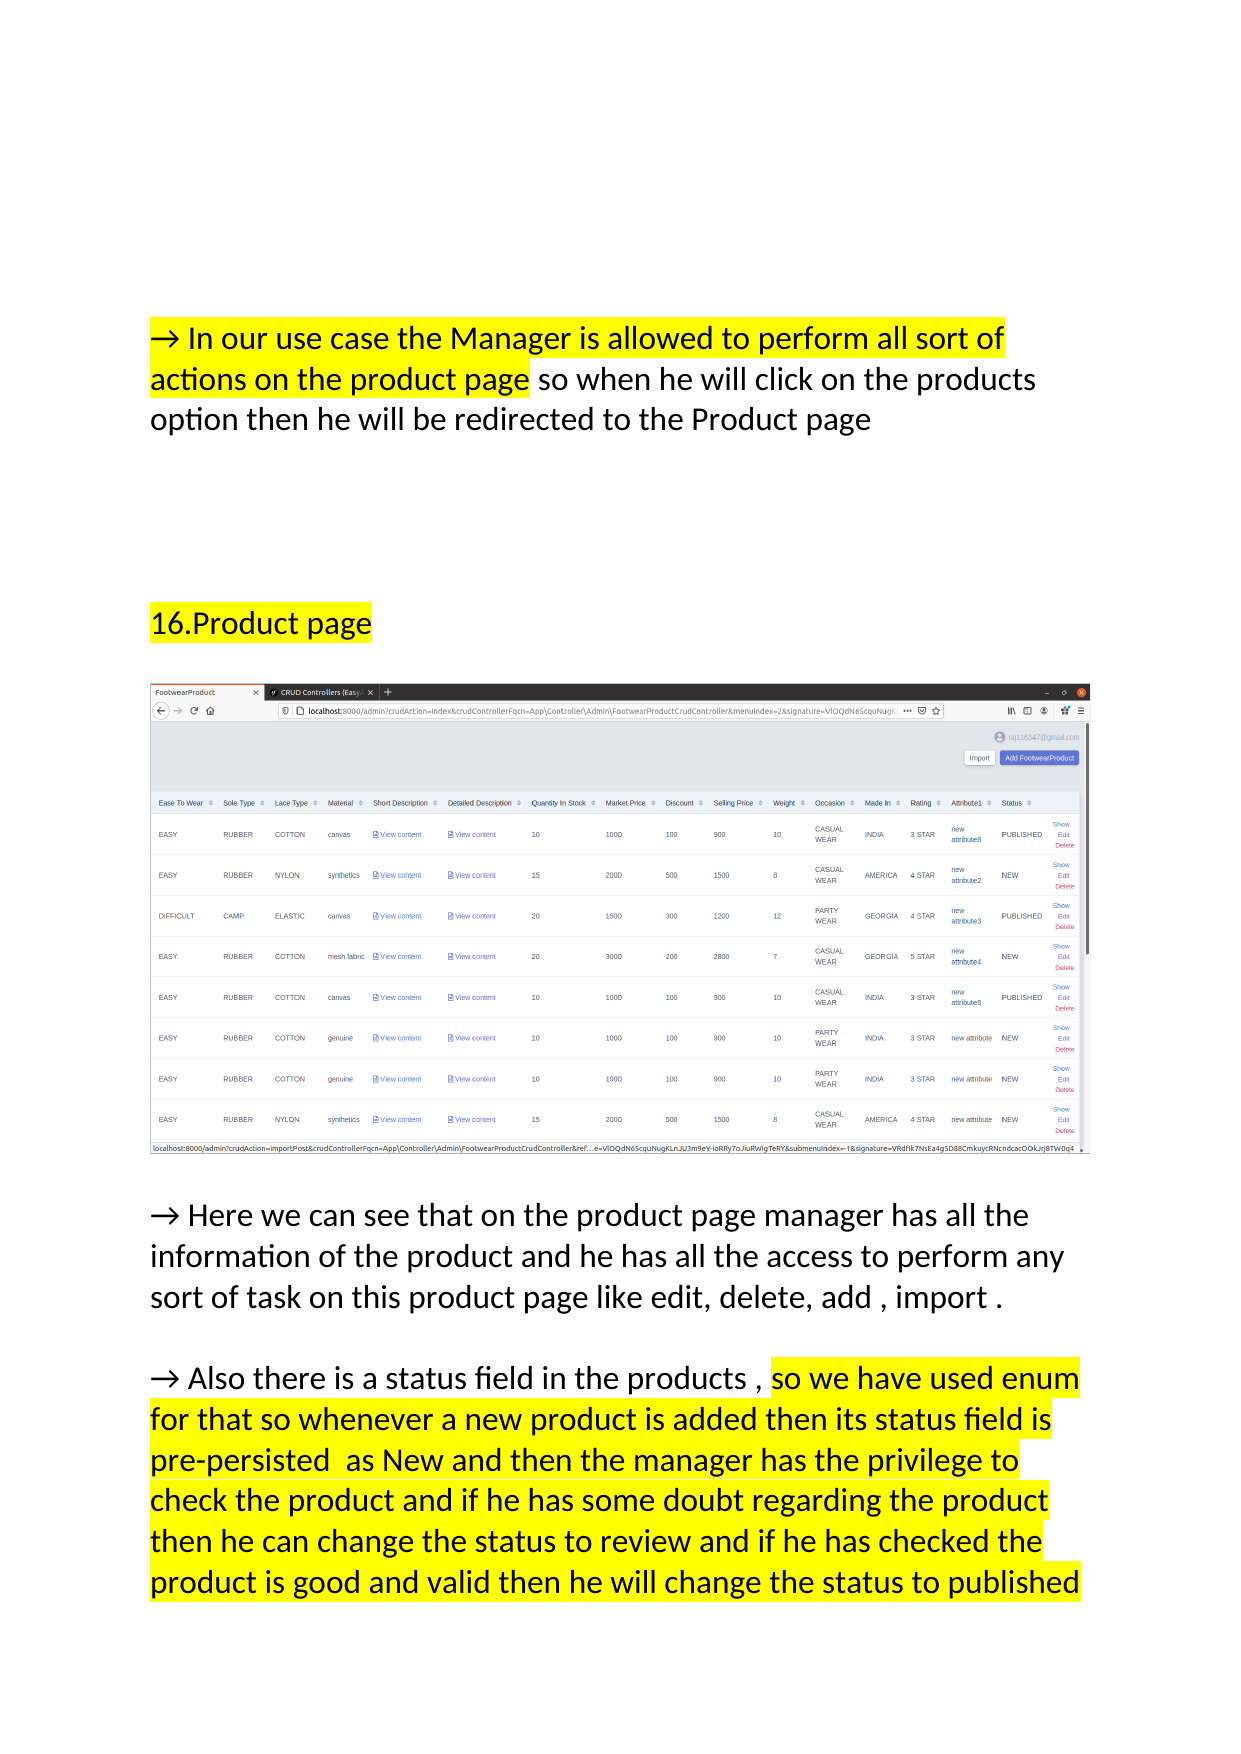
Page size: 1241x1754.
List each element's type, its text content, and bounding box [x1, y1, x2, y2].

list → In our use case the Manager is allowed to perform all sort of actions on the product page so when he will click on the products option then he will be redirected to the Product page [150, 317, 1090, 439]
picture [150, 683, 1091, 1154]
list → Also there is a status field in the products , so we have used enum for that so whenever a new product is added then its status field is pre-persisted as New and then the manager has the privilege to check the product and if he has some doubt regarding the product then he can change the status to review and if he has checked the product is good and valid then he will change the status to published [150, 1357, 1090, 1602]
list 16.Product page [150, 602, 1090, 643]
list → Here we can see that on the product page manager has all the information of the product and he has all the access to perform any sort of task on this product page like edit, delete, add , import . [150, 1194, 1090, 1317]
